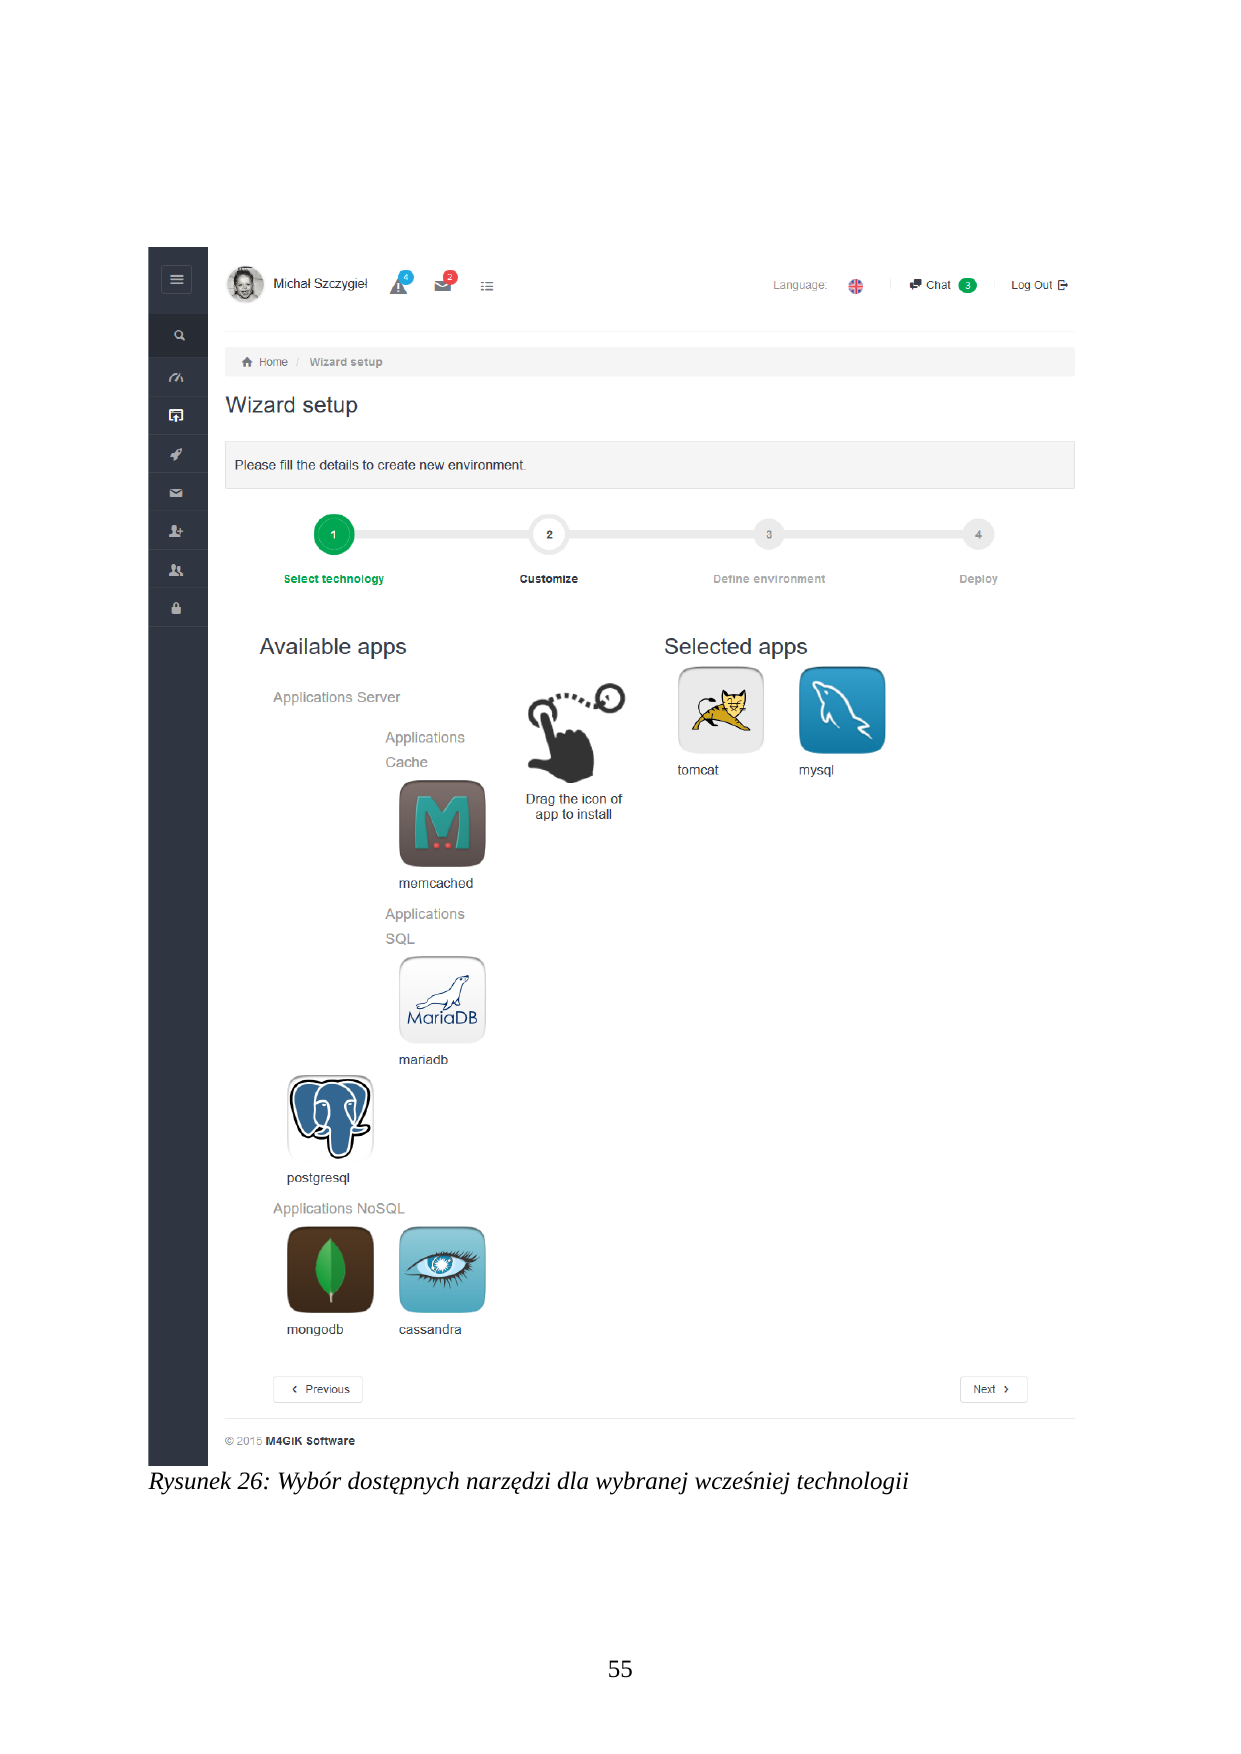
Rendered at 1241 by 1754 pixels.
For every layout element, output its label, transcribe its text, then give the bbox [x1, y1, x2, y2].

picture [148, 247, 1092, 1466]
text Rysunek 26: Wybór dostępnych narzędzi dla wybranej wcześniej technologii [148, 1466, 1092, 1494]
